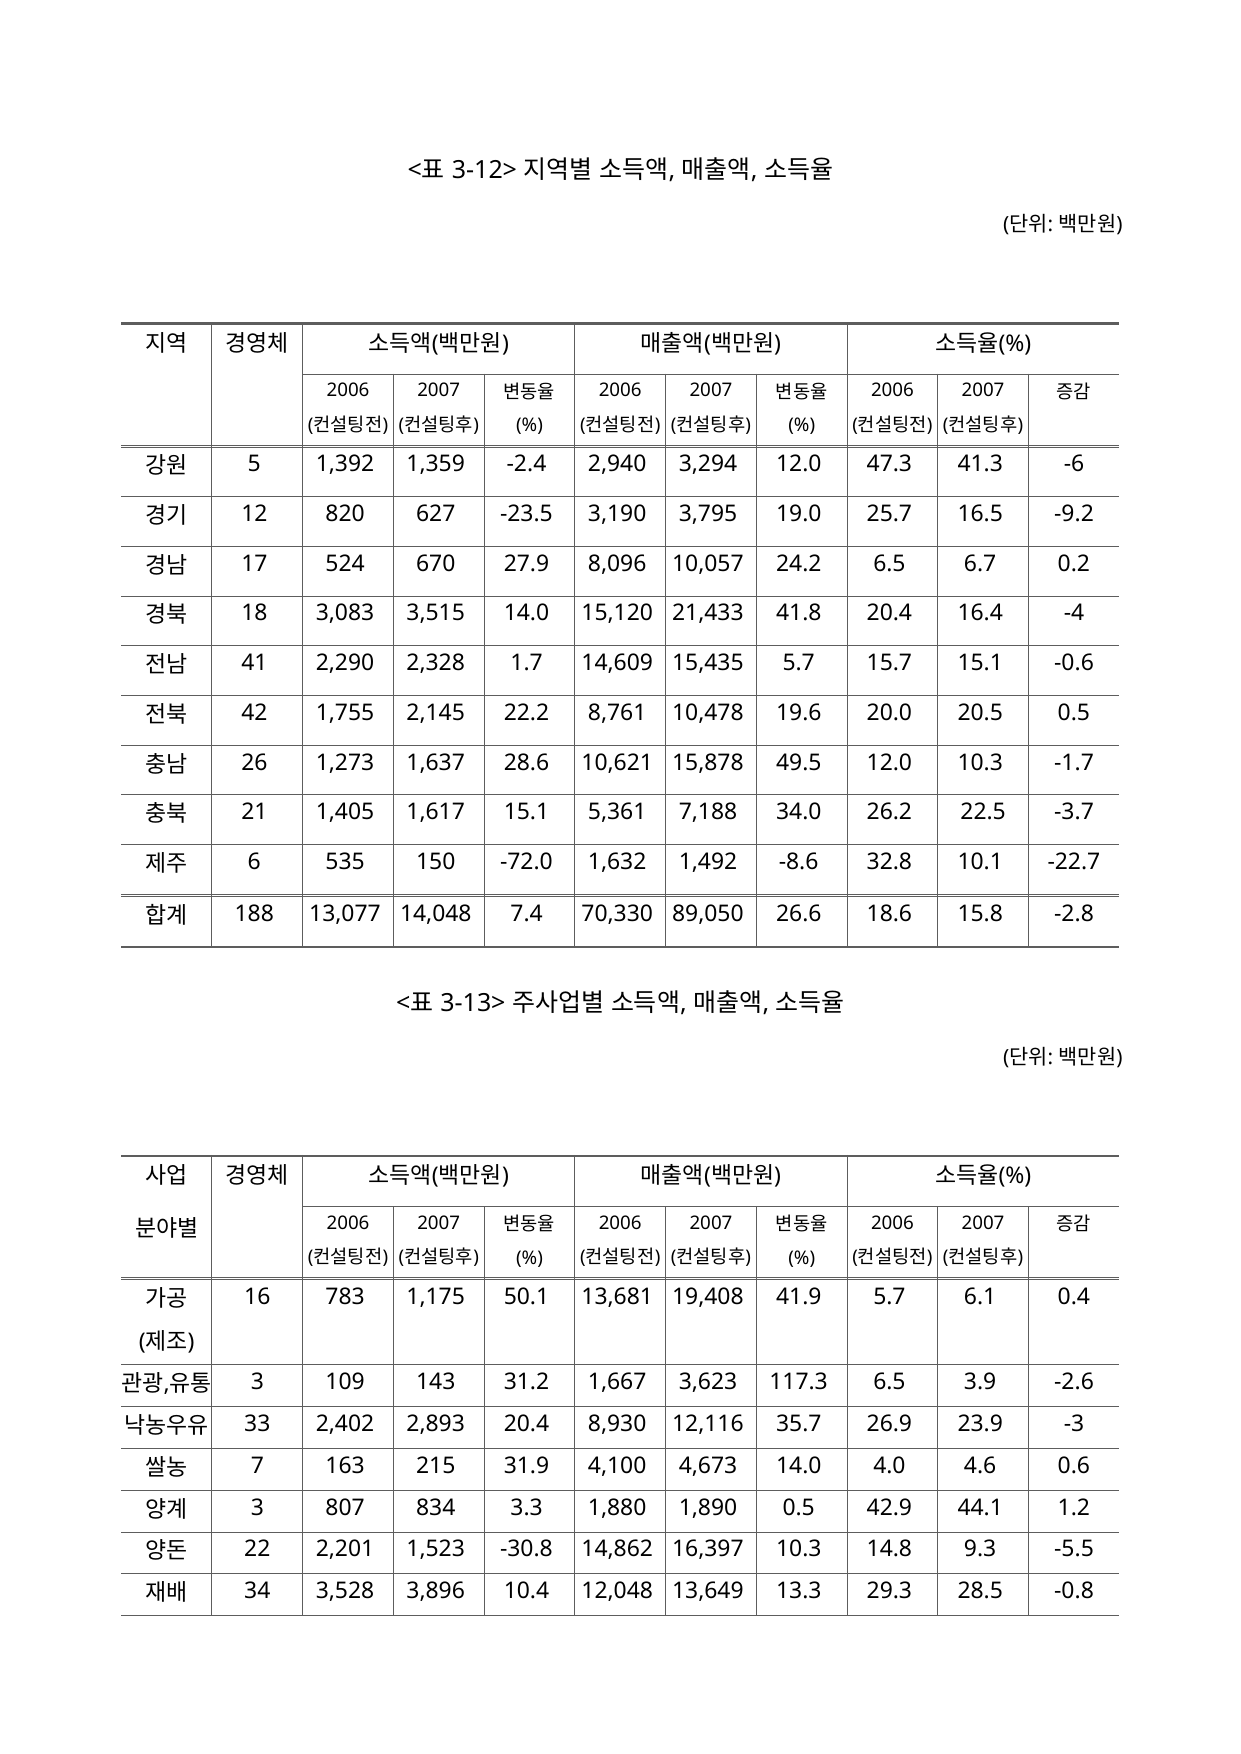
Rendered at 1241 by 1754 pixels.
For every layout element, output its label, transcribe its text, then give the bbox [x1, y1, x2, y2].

table_cell 10.4 [485, 1574, 574, 1615]
table_cell 15.1 [485, 795, 574, 844]
table_cell 14.8 [848, 1533, 937, 1573]
table_cell 0.5 [757, 1491, 847, 1531]
table_cell 89,050 [666, 897, 756, 946]
table_header 소득율(%) [848, 325, 1119, 373]
table_cell 12 [212, 497, 302, 546]
table_cell 13,681 [575, 1280, 665, 1364]
table_cell 13,077 [303, 897, 393, 946]
table_cell 7.4 [485, 897, 574, 946]
table_cell 10,057 [666, 547, 756, 596]
table_cell 524 [303, 547, 393, 596]
table_cell 3,528 [303, 1574, 393, 1615]
table_cell 44.1 [938, 1491, 1028, 1531]
table_cell 변동율 (%) [485, 375, 574, 444]
table_cell 10.1 [938, 845, 1028, 894]
table_cell 20.4 [848, 597, 937, 645]
table_cell 경남 [121, 547, 211, 596]
table_cell 6.5 [848, 547, 937, 596]
table_cell -72.0 [485, 845, 574, 894]
table_cell 2007 (컨설팅후) [666, 375, 756, 444]
table_cell 18.6 [848, 897, 937, 946]
table_cell 10.3 [757, 1533, 847, 1573]
table_cell 50.1 [485, 1280, 574, 1364]
table_cell -23.5 [485, 497, 574, 546]
table_cell 2,201 [303, 1533, 393, 1573]
table_cell 14,862 [575, 1533, 665, 1573]
table_cell 70,330 [575, 897, 665, 946]
table_cell 2006 (컨설팅전) [848, 1207, 937, 1277]
table_cell -3 [1029, 1407, 1119, 1448]
table_cell 15.8 [938, 897, 1028, 946]
table_cell 1,392 [303, 448, 393, 496]
table_cell 3,294 [666, 448, 756, 496]
table_header 매출액(백만원) [575, 1157, 847, 1206]
table_cell -4 [1029, 597, 1119, 645]
table_cell -1.7 [1029, 746, 1119, 794]
text <표 3-13> 주사업별 소득액, 매출액, 소득율 [118, 982, 1122, 1018]
table_cell 14,609 [575, 646, 665, 695]
table_cell 5,361 [575, 795, 665, 844]
table_cell 16 [212, 1280, 302, 1364]
table_cell 2006 (컨설팅전) [303, 1207, 393, 1277]
table_cell 2,290 [303, 646, 393, 695]
table_cell 3 [212, 1491, 302, 1531]
table_cell 4.6 [938, 1449, 1028, 1490]
table_cell 109 [303, 1365, 393, 1406]
table_cell 6.7 [938, 547, 1028, 596]
table_cell 19.6 [757, 696, 847, 745]
table_cell 7 [212, 1449, 302, 1490]
table_cell 14,048 [394, 897, 484, 946]
table_cell 834 [394, 1491, 484, 1531]
table_cell 670 [394, 547, 484, 596]
table_cell 26.6 [757, 897, 847, 946]
table_header 경영체 [212, 1157, 302, 1277]
table_cell 1,405 [303, 795, 393, 844]
table_cell 변동율 (%) [757, 375, 847, 444]
table_cell 41.3 [938, 448, 1028, 496]
table_cell -9.2 [1029, 497, 1119, 546]
text (단위: 백만원) [118, 207, 1122, 238]
table_cell 41.9 [757, 1280, 847, 1364]
table_cell 3,190 [575, 497, 665, 546]
table_cell 22.2 [485, 696, 574, 745]
table_cell 23.9 [938, 1407, 1028, 1448]
table_cell 2007 (컨설팅후) [394, 1207, 484, 1277]
table_cell 1.2 [1029, 1491, 1119, 1531]
table_cell 1,890 [666, 1491, 756, 1531]
table_cell 41.8 [757, 597, 847, 645]
table_cell 2007 (컨설팅후) [394, 375, 484, 444]
table_header 매출액(백만원) [575, 325, 847, 373]
table_cell 15.1 [938, 646, 1028, 695]
table_cell 33 [212, 1407, 302, 1448]
table_cell 2007 (컨설팅후) [666, 1207, 756, 1277]
table_cell 5 [212, 448, 302, 496]
table_cell 7,188 [666, 795, 756, 844]
table_cell 3,515 [394, 597, 484, 645]
table_cell -0.8 [1029, 1574, 1119, 1615]
table_cell 1,359 [394, 448, 484, 496]
table_header 경영체 [212, 325, 302, 444]
table_cell 8,930 [575, 1407, 665, 1448]
table_cell 10,478 [666, 696, 756, 745]
table_cell 16.4 [938, 597, 1028, 645]
table_cell 2,145 [394, 696, 484, 745]
table_cell 2006 (컨설팅전) [303, 375, 393, 444]
table_cell 합계 [121, 897, 211, 946]
table_cell 15.7 [848, 646, 937, 695]
table_cell 1,667 [575, 1365, 665, 1406]
table_cell 10.3 [938, 746, 1028, 794]
table_cell 26.9 [848, 1407, 937, 1448]
table_cell 15,435 [666, 646, 756, 695]
table_cell 2006 (컨설팅전) [575, 1207, 665, 1277]
table_cell 4.0 [848, 1449, 937, 1490]
table_cell 20.5 [938, 696, 1028, 745]
table_cell 15,120 [575, 597, 665, 645]
table_cell 전남 [121, 646, 211, 695]
table_cell 21,433 [666, 597, 756, 645]
table_cell 10,621 [575, 746, 665, 794]
table_cell 12.0 [757, 448, 847, 496]
table_cell 1,880 [575, 1491, 665, 1531]
table_cell 2007 (컨설팅후) [938, 1207, 1028, 1277]
table_cell 12,116 [666, 1407, 756, 1448]
table_cell 쌀농 [121, 1449, 211, 1490]
table_cell 20.0 [848, 696, 937, 745]
table_cell 34.0 [757, 795, 847, 844]
table_cell 16,397 [666, 1533, 756, 1573]
table_cell -5.5 [1029, 1533, 1119, 1573]
table_cell 25.7 [848, 497, 937, 546]
table_cell 관광,유통 [121, 1365, 211, 1406]
table_cell 627 [394, 497, 484, 546]
table_cell 20.4 [485, 1407, 574, 1448]
table_cell 215 [394, 1449, 484, 1490]
table_header 소득율(%) [848, 1157, 1119, 1206]
table_cell 0.5 [1029, 696, 1119, 745]
table_cell 41 [212, 646, 302, 695]
table_cell 양계 [121, 1491, 211, 1531]
table_cell 28.5 [938, 1574, 1028, 1615]
table_cell 9.3 [938, 1533, 1028, 1573]
table_cell 변동율 (%) [485, 1207, 574, 1277]
table_cell 3,083 [303, 597, 393, 645]
table_cell 2,328 [394, 646, 484, 695]
table_cell 150 [394, 845, 484, 894]
table_cell 1,175 [394, 1280, 484, 1364]
table_header 소득액(백만원) [303, 1157, 574, 1206]
table_cell 양돈 [121, 1533, 211, 1573]
table_cell -2.8 [1029, 897, 1119, 946]
table_cell 3 [212, 1365, 302, 1406]
table_cell 143 [394, 1365, 484, 1406]
text (단위: 백만원) [118, 1040, 1122, 1070]
table_cell 1,637 [394, 746, 484, 794]
table_cell 1,632 [575, 845, 665, 894]
table_cell -30.8 [485, 1533, 574, 1573]
table_cell -2.4 [485, 448, 574, 496]
table_cell 2,402 [303, 1407, 393, 1448]
table_cell 21 [212, 795, 302, 844]
table_cell 3,795 [666, 497, 756, 546]
table_cell 22 [212, 1533, 302, 1573]
table_cell 47.3 [848, 448, 937, 496]
table_cell 42.9 [848, 1491, 937, 1531]
table_header 지역 [121, 325, 211, 444]
table_cell 29.3 [848, 1574, 937, 1615]
table_cell 1.7 [485, 646, 574, 695]
table_cell 증감 [1029, 375, 1119, 444]
table_cell 1,755 [303, 696, 393, 745]
table_cell 0.4 [1029, 1280, 1119, 1364]
table_cell 49.5 [757, 746, 847, 794]
table_cell 2006 (컨설팅전) [848, 375, 937, 444]
table_cell 4,100 [575, 1449, 665, 1490]
table_header 사업 분야별 [121, 1157, 211, 1277]
table_cell 117.3 [757, 1365, 847, 1406]
table_cell 1,492 [666, 845, 756, 894]
table_cell 34 [212, 1574, 302, 1615]
table_cell 535 [303, 845, 393, 894]
table_cell 3,623 [666, 1365, 756, 1406]
table_cell 15,878 [666, 746, 756, 794]
table_cell 0.2 [1029, 547, 1119, 596]
table_cell 27.9 [485, 547, 574, 596]
table_cell 13,649 [666, 1574, 756, 1615]
table_cell 3,896 [394, 1574, 484, 1615]
table_cell -6 [1029, 448, 1119, 496]
table_cell 6.1 [938, 1280, 1028, 1364]
table_cell 경북 [121, 597, 211, 645]
table_cell 26.2 [848, 795, 937, 844]
table_cell 19.0 [757, 497, 847, 546]
table_cell 12,048 [575, 1574, 665, 1615]
table_cell -22.7 [1029, 845, 1119, 894]
table_cell 1,273 [303, 746, 393, 794]
table_cell 8,096 [575, 547, 665, 596]
table_cell -0.6 [1029, 646, 1119, 695]
table_cell 2006 (컨설팅전) [575, 375, 665, 444]
table_cell 낙농우유 [121, 1407, 211, 1448]
table_header 소득액(백만원) [303, 325, 574, 373]
table_cell 충북 [121, 795, 211, 844]
table_cell 0.6 [1029, 1449, 1119, 1490]
table_cell 5.7 [757, 646, 847, 695]
table_cell 35.7 [757, 1407, 847, 1448]
table_cell 14.0 [485, 597, 574, 645]
table_cell 경기 [121, 497, 211, 546]
table_cell 820 [303, 497, 393, 546]
table_cell 3.3 [485, 1491, 574, 1531]
table_cell 8,761 [575, 696, 665, 745]
table_cell 19,408 [666, 1280, 756, 1364]
table_cell 3.9 [938, 1365, 1028, 1406]
table_cell 1,523 [394, 1533, 484, 1573]
table_cell 2007 (컨설팅후) [938, 375, 1028, 444]
table_cell 22.5 [938, 795, 1028, 844]
table_cell 26 [212, 746, 302, 794]
table_cell 5.7 [848, 1280, 937, 1364]
table_cell 13.3 [757, 1574, 847, 1615]
table_cell 163 [303, 1449, 393, 1490]
table_cell 2,893 [394, 1407, 484, 1448]
table_cell 807 [303, 1491, 393, 1531]
table_cell -2.6 [1029, 1365, 1119, 1406]
table_cell 24.2 [757, 547, 847, 596]
table_cell 1,617 [394, 795, 484, 844]
table_cell 32.8 [848, 845, 937, 894]
table_cell -3.7 [1029, 795, 1119, 844]
table_cell 31.2 [485, 1365, 574, 1406]
table_cell 2,940 [575, 448, 665, 496]
table_cell -8.6 [757, 845, 847, 894]
table_cell 제주 [121, 845, 211, 894]
table_cell 12.0 [848, 746, 937, 794]
table_cell 18 [212, 597, 302, 645]
table_cell 4,673 [666, 1449, 756, 1490]
table_cell 17 [212, 547, 302, 596]
table_cell 충남 [121, 746, 211, 794]
table_cell 31.9 [485, 1449, 574, 1490]
table_cell 6 [212, 845, 302, 894]
table_cell 재배 [121, 1574, 211, 1615]
table_cell 증감 [1029, 1207, 1119, 1277]
table_cell 가공 (제조) [121, 1280, 211, 1364]
table_cell 42 [212, 696, 302, 745]
table_cell 28.6 [485, 746, 574, 794]
table_cell 188 [212, 897, 302, 946]
table_cell 전북 [121, 696, 211, 745]
table_cell 강원 [121, 448, 211, 496]
text <표 3-12> 지역별 소득액, 매출액, 소득율 [118, 149, 1122, 186]
table_cell 6.5 [848, 1365, 937, 1406]
table_cell 변동율 (%) [757, 1207, 847, 1277]
table_cell 16.5 [938, 497, 1028, 546]
table_cell 14.0 [757, 1449, 847, 1490]
table_cell 783 [303, 1280, 393, 1364]
